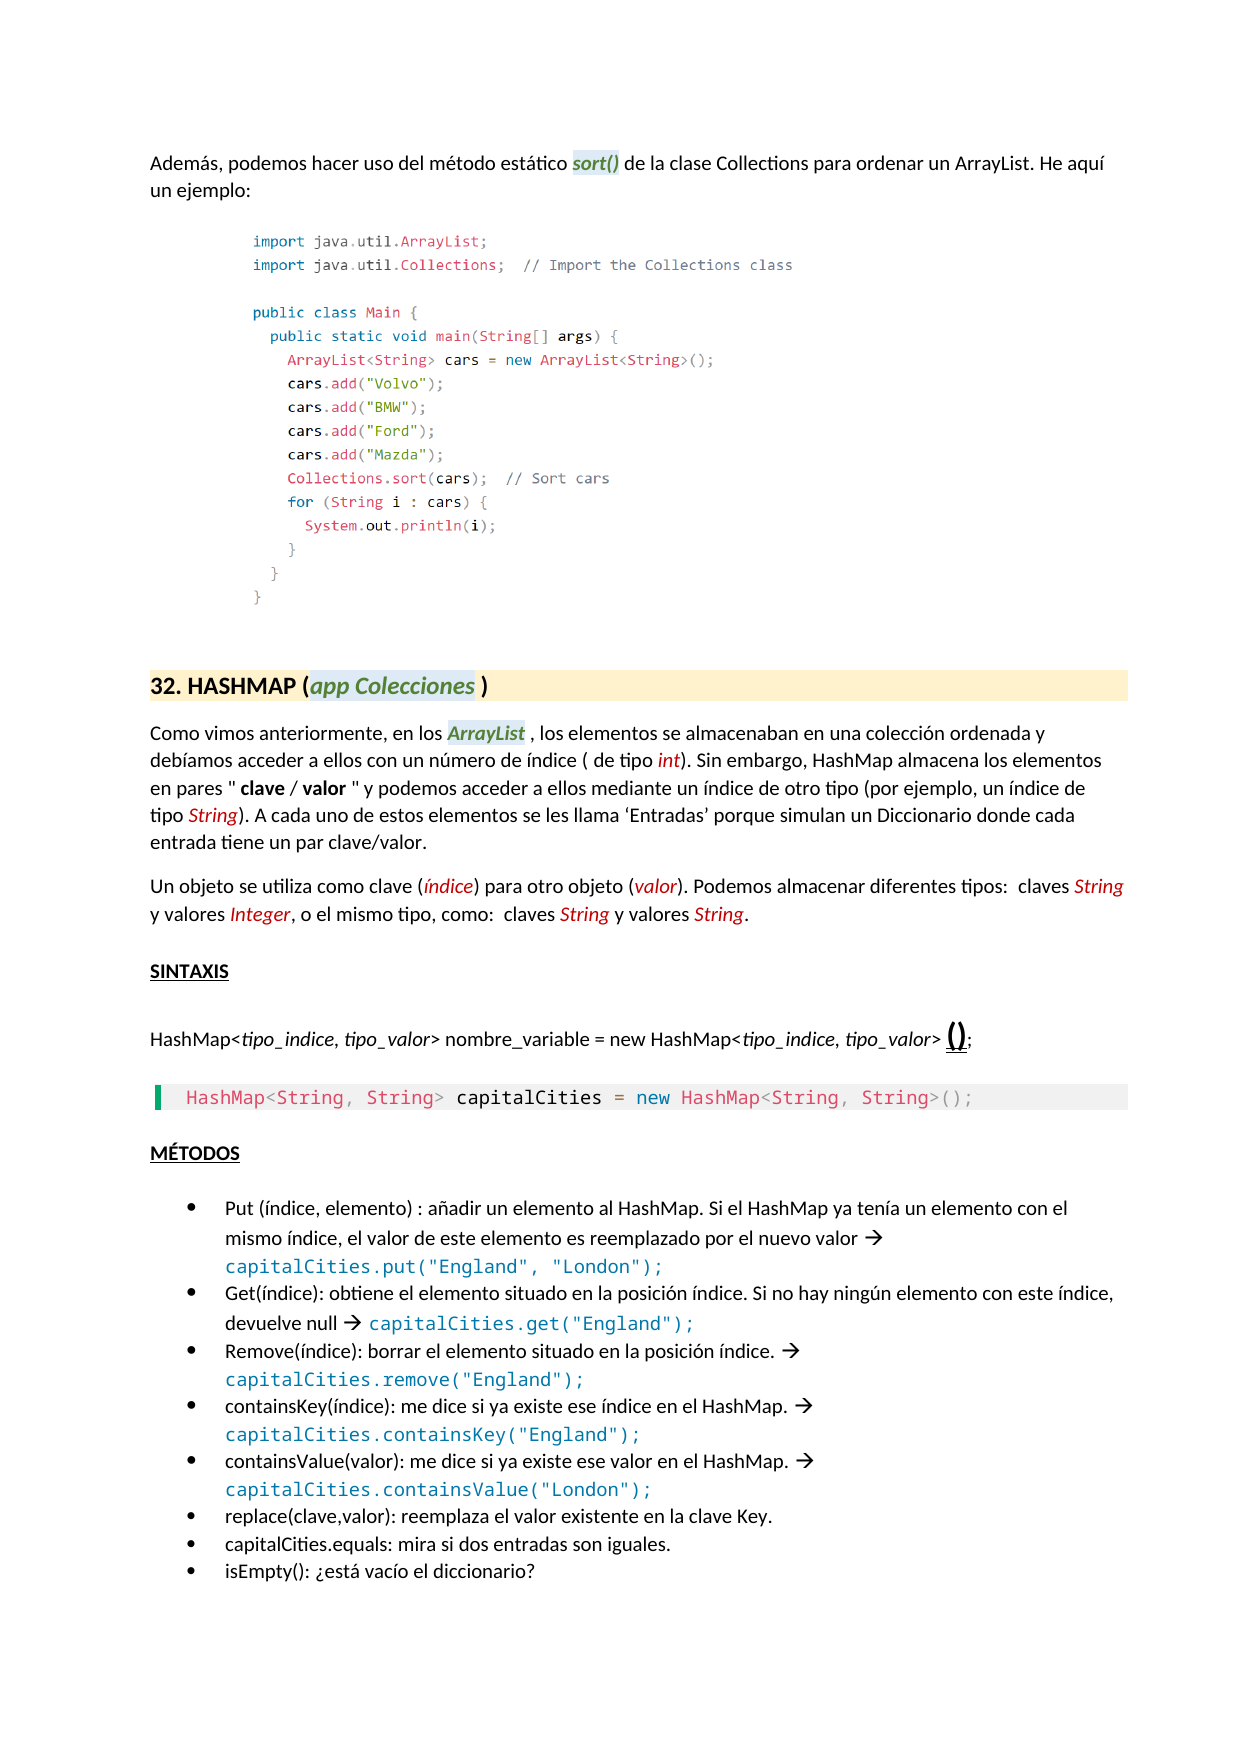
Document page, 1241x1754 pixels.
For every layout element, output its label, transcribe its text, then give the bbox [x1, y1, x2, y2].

list isEmpty(): ¿está vacío el diccionario? [187, 1558, 1128, 1584]
text Además, podemos hacer uso del método estático sort() de la clase Collections para ordenar un ArrayList. He aquí un ejemplo: [150, 150, 1128, 203]
list Remove(índice): borrar el elemento situado en la posición índice.  capitalCities.remove("England"); [187, 1338, 1128, 1391]
text SINTAXIS [150, 958, 1128, 984]
picture [237, 227, 802, 606]
list HASHMAP (app Colecciones ) [150, 670, 1128, 701]
list replace(clave,valor): reemplaza el valor existente en la clave Key. [187, 1504, 1128, 1529]
list capitalCities.equals: mira si dos entradas son iguales. [187, 1531, 1128, 1556]
list containsValue(valor): me dice si ya existe ese valor en el HashMap.  capitalCities.containsValue("London"); [187, 1448, 1128, 1502]
text MÉTODOS [150, 1140, 1128, 1165]
list Put (índice, elemento) : añadir un elemento al HashMap. Si el HashMap ya tenía un elemento con el mismo índice, el valor de este elemento es reemplazado por el nuevo valor  capitalCities.put("England", "London"); [187, 1195, 1128, 1278]
text HashMap<tipo_indice, tipo_valor> nombre_variable = new HashMap<tipo_indice, tipo_valor> (); [150, 1014, 1128, 1054]
text Un objeto se utiliza como clave (índice) para otro objeto (valor). Podemos almacenar diferentes tipos: claves String y valores Integer, o el mismo tipo, como: claves String y valores String. [150, 873, 1128, 926]
text Como vimos anteriormente, en los ArrayList , los elementos se almacenaban en una colección ordenada y debíamos acceder a ellos con un número de índice ( de tipo int). Sin embargo, HashMap almacena los elementos en pares " clave / valor " y podemos acceder a ellos mediante un índice de otro tipo (por ejemplo, un índice de tipo String). A cada uno de estos elementos se les llama ‘Entradas’ porque simulan un Diccionario donde cada entrada tiene un par clave/valor. [150, 720, 1128, 855]
text HashMap<String, String> capitalCities = new HashMap<String, String>(); [155, 1084, 1128, 1110]
list containsKey(índice): me dice si ya existe ese índice en el HashMap.  capitalCities.containsKey("England"); [187, 1393, 1128, 1447]
list Get(índice): obtiene el elemento situado en la posición índice. Si no hay ningún elemento con este índice, devuelve null  capitalCities.get("England"); [187, 1281, 1128, 1336]
